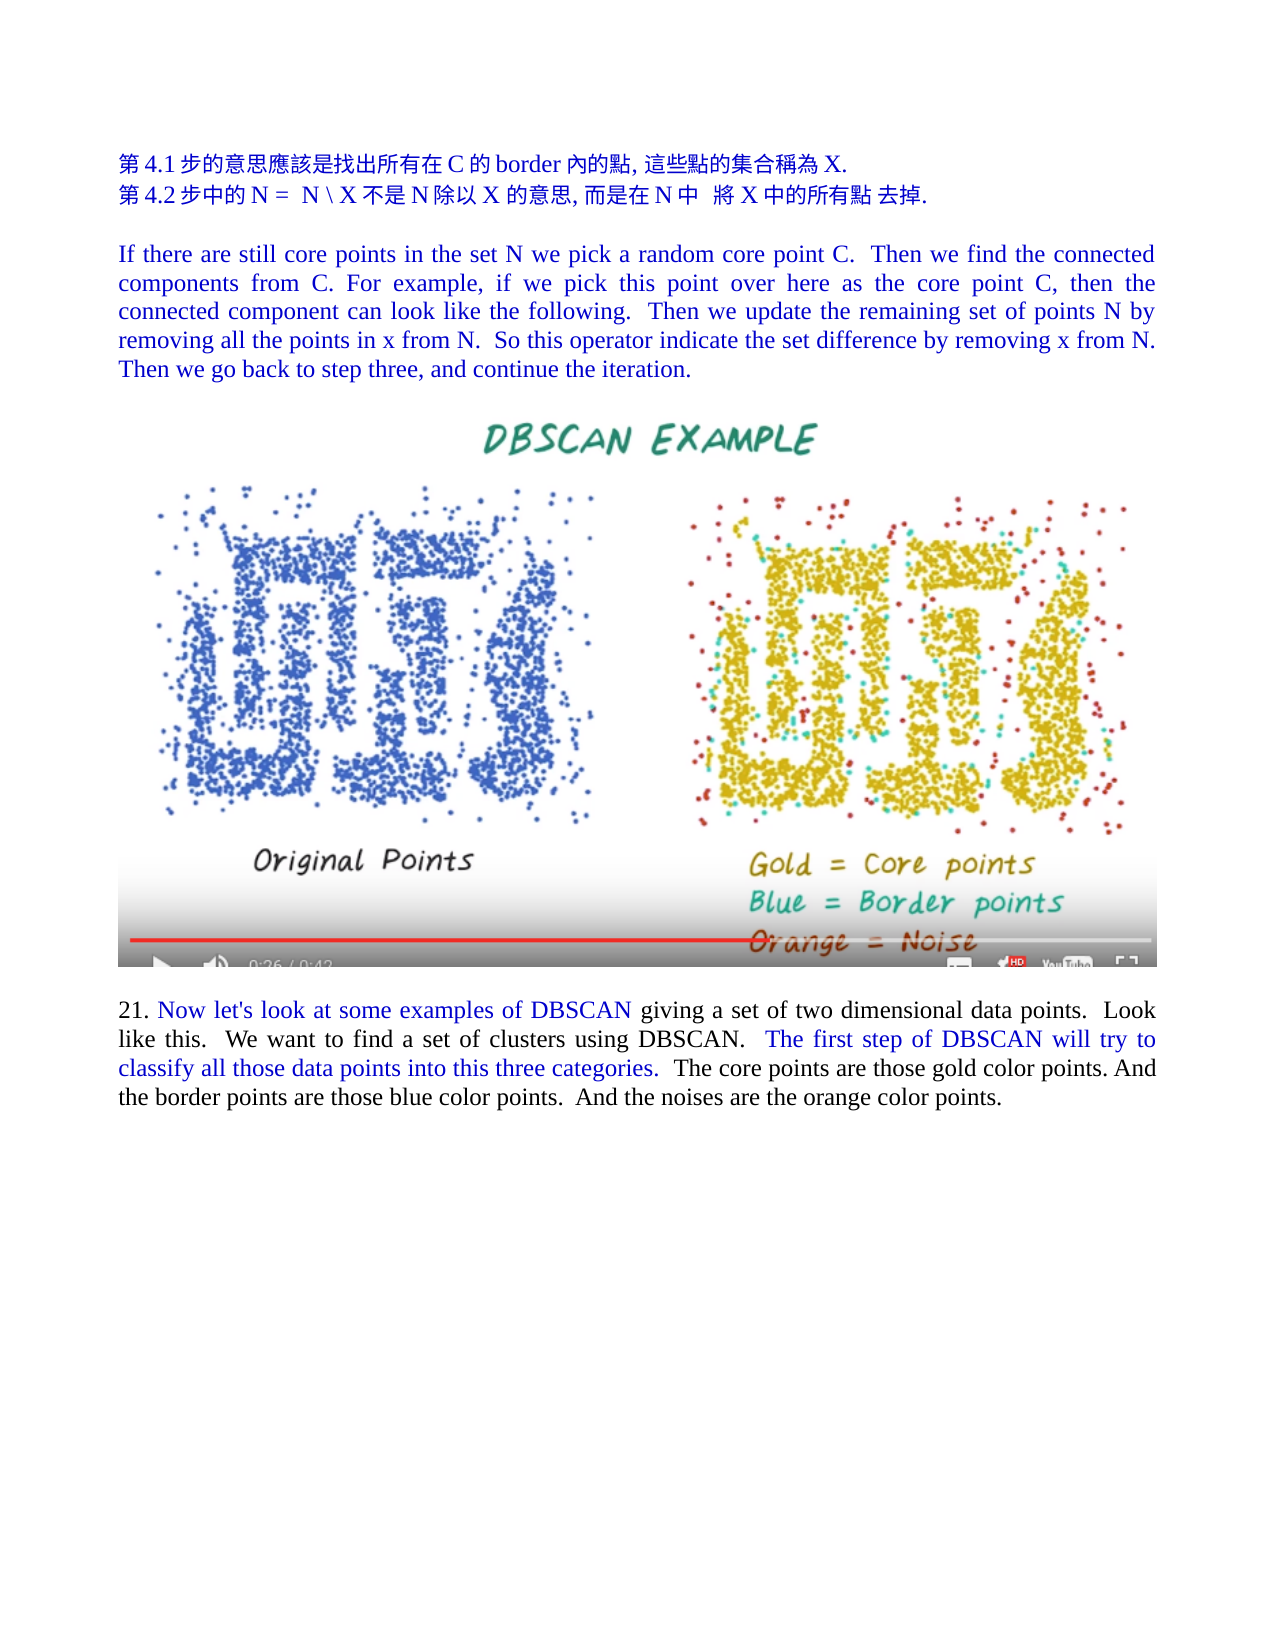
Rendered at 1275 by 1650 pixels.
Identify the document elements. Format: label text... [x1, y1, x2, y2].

picture [118, 411, 1157, 967]
text If there are still core points in the set N we pick a random core point C. Then we find the connected components from C. For example, if we pick this point over here as the core point C, then the connected component can look like the following. Then we update the remaining set of points N by removing all the points in x from N. So this operator indicate the set difference by removing x from N. Then we go back to step three, and continue the iteration. [118, 239, 1157, 383]
text 第4.2步中的N = N \ X不是 N除以X 的意思, 而是在N中 將X中的所有點 去掉. [118, 178, 1157, 210]
text 21. Now let's look at some examples of DBSCAN giving a set of two dimensional data points. Look like this. We want to find a set of clusters using DBSCAN. The first step of DBSCAN will try to classify all those data points into this three categories. The core points are those gold color points. And the border points are those blue color points. And the noises are the orange color points. [118, 996, 1157, 1111]
text 第4.1步的意思應該是找出所有在C的border內的點, 這些點的集合稱為X. [118, 147, 1157, 178]
